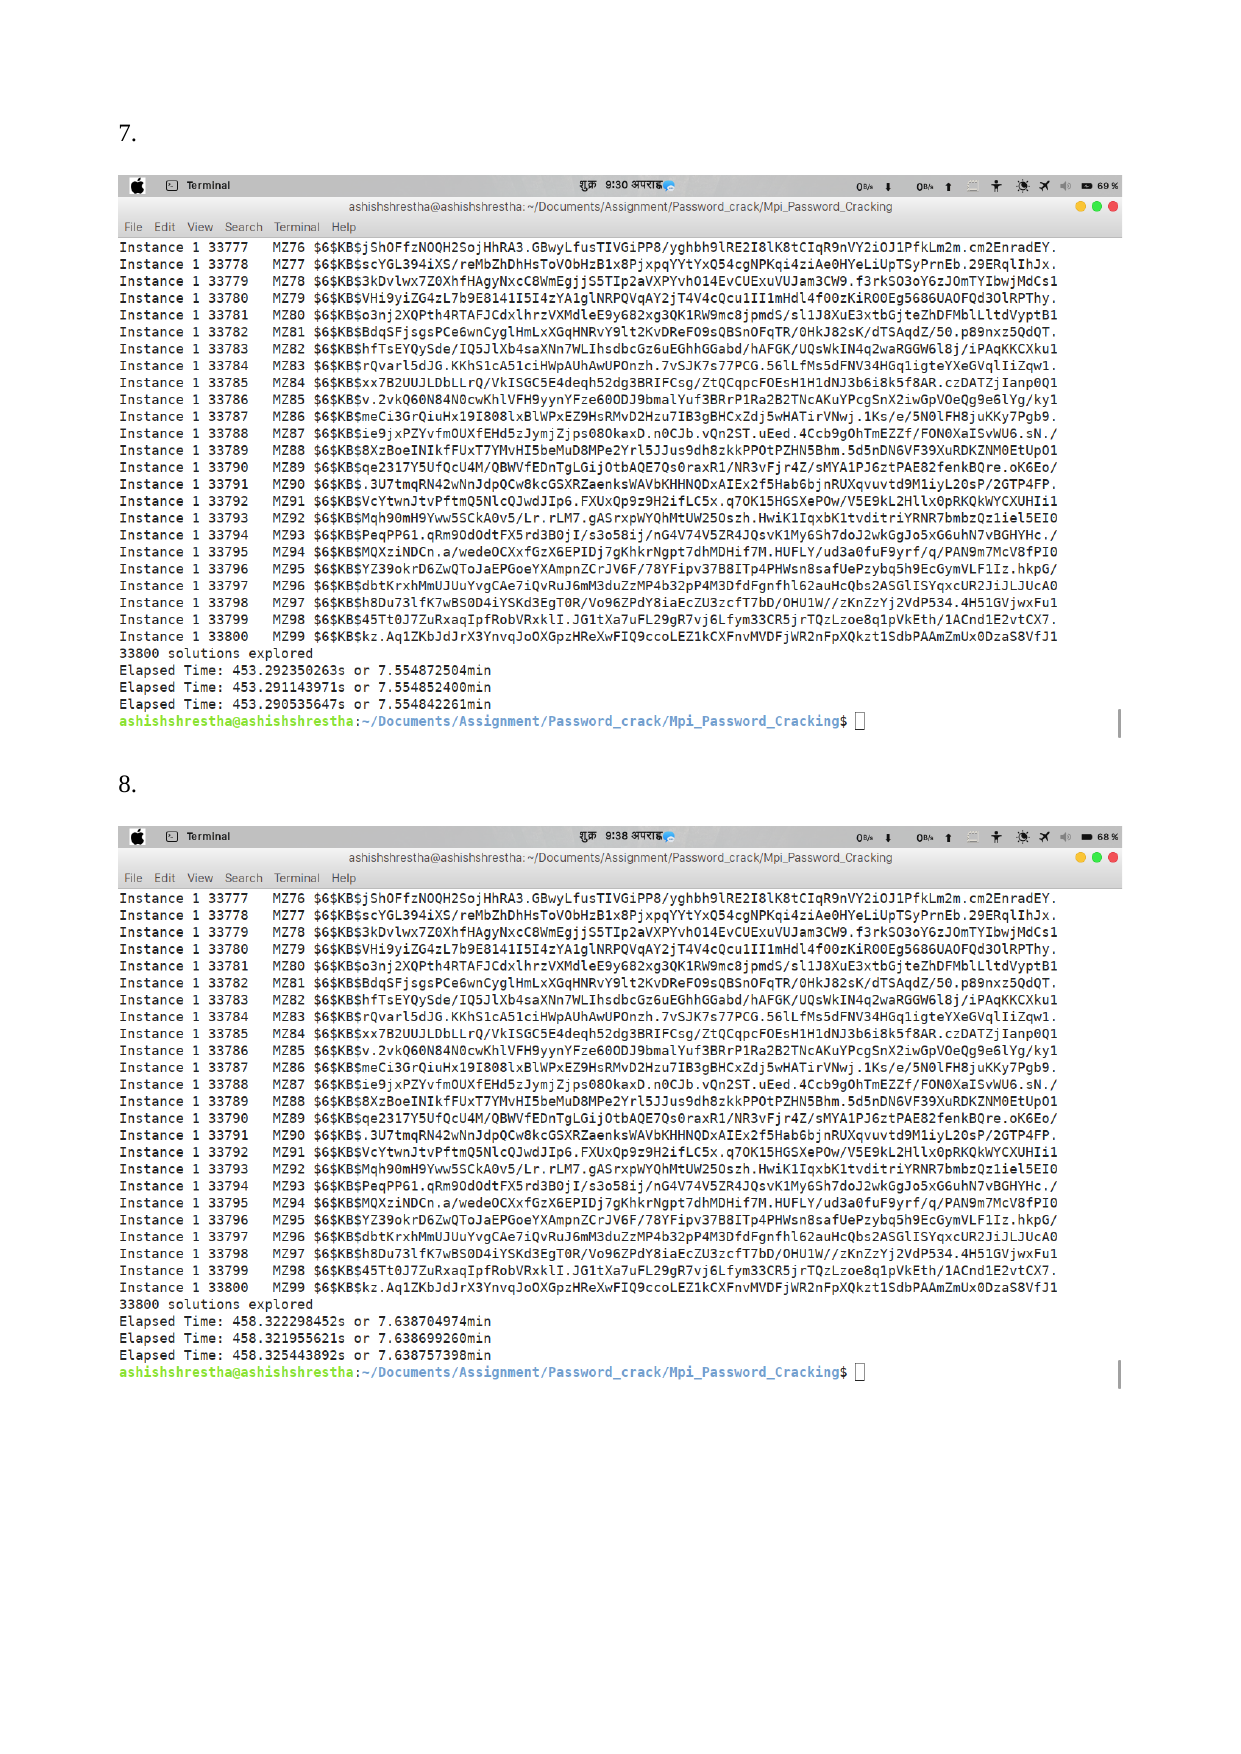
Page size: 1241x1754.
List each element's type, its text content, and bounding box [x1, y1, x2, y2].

text 7. [118, 118, 1122, 147]
text 8. [118, 769, 1122, 797]
picture [118, 826, 1123, 1391]
picture [118, 175, 1123, 740]
